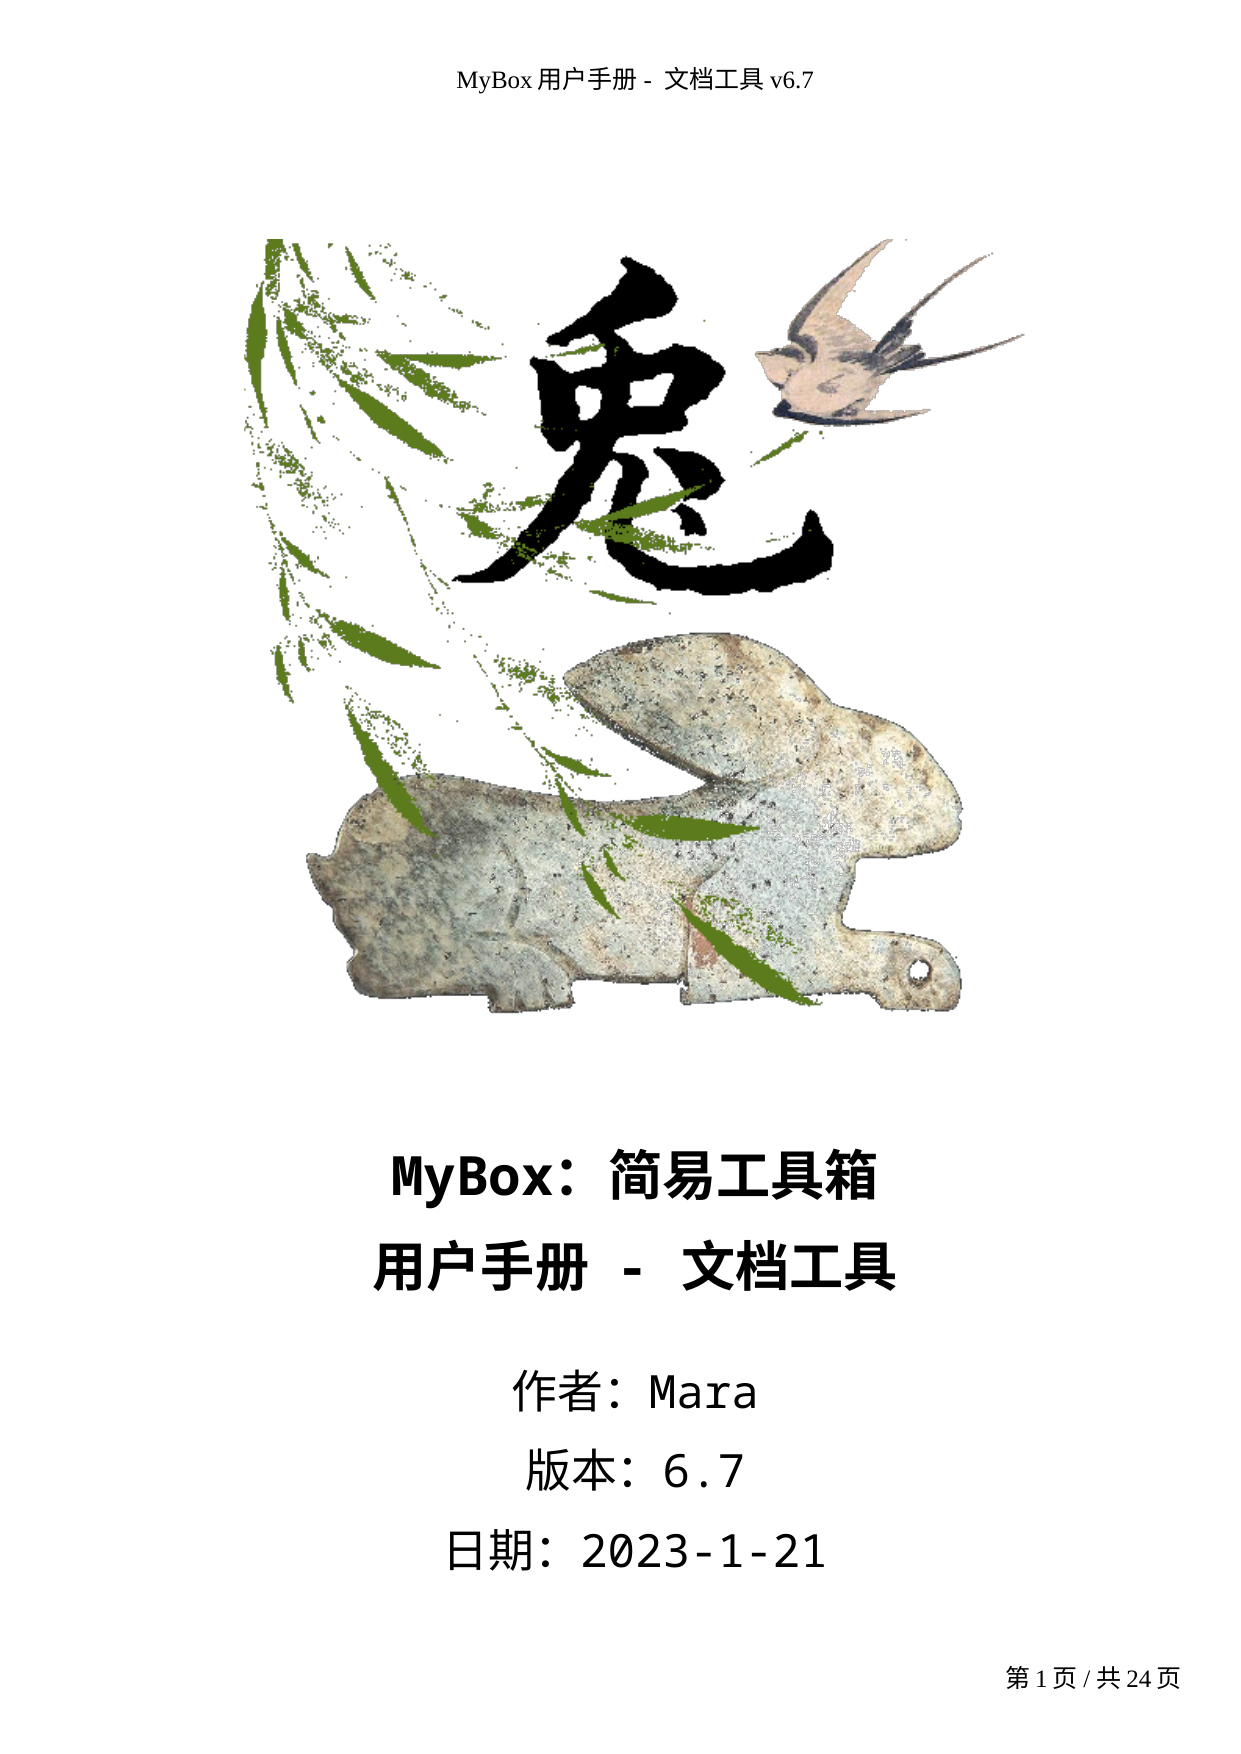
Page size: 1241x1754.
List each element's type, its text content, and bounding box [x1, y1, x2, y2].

text 日期：2023-1-21 [88, 1514, 1181, 1580]
picture [244, 239, 1026, 1021]
subtitle MyBox：简易工具箱 [88, 1132, 1181, 1211]
text 用户手册 - 文档工具 [88, 1223, 1181, 1302]
text 作者：Mara [88, 1356, 1181, 1422]
text 版本：6.7 [88, 1435, 1181, 1501]
